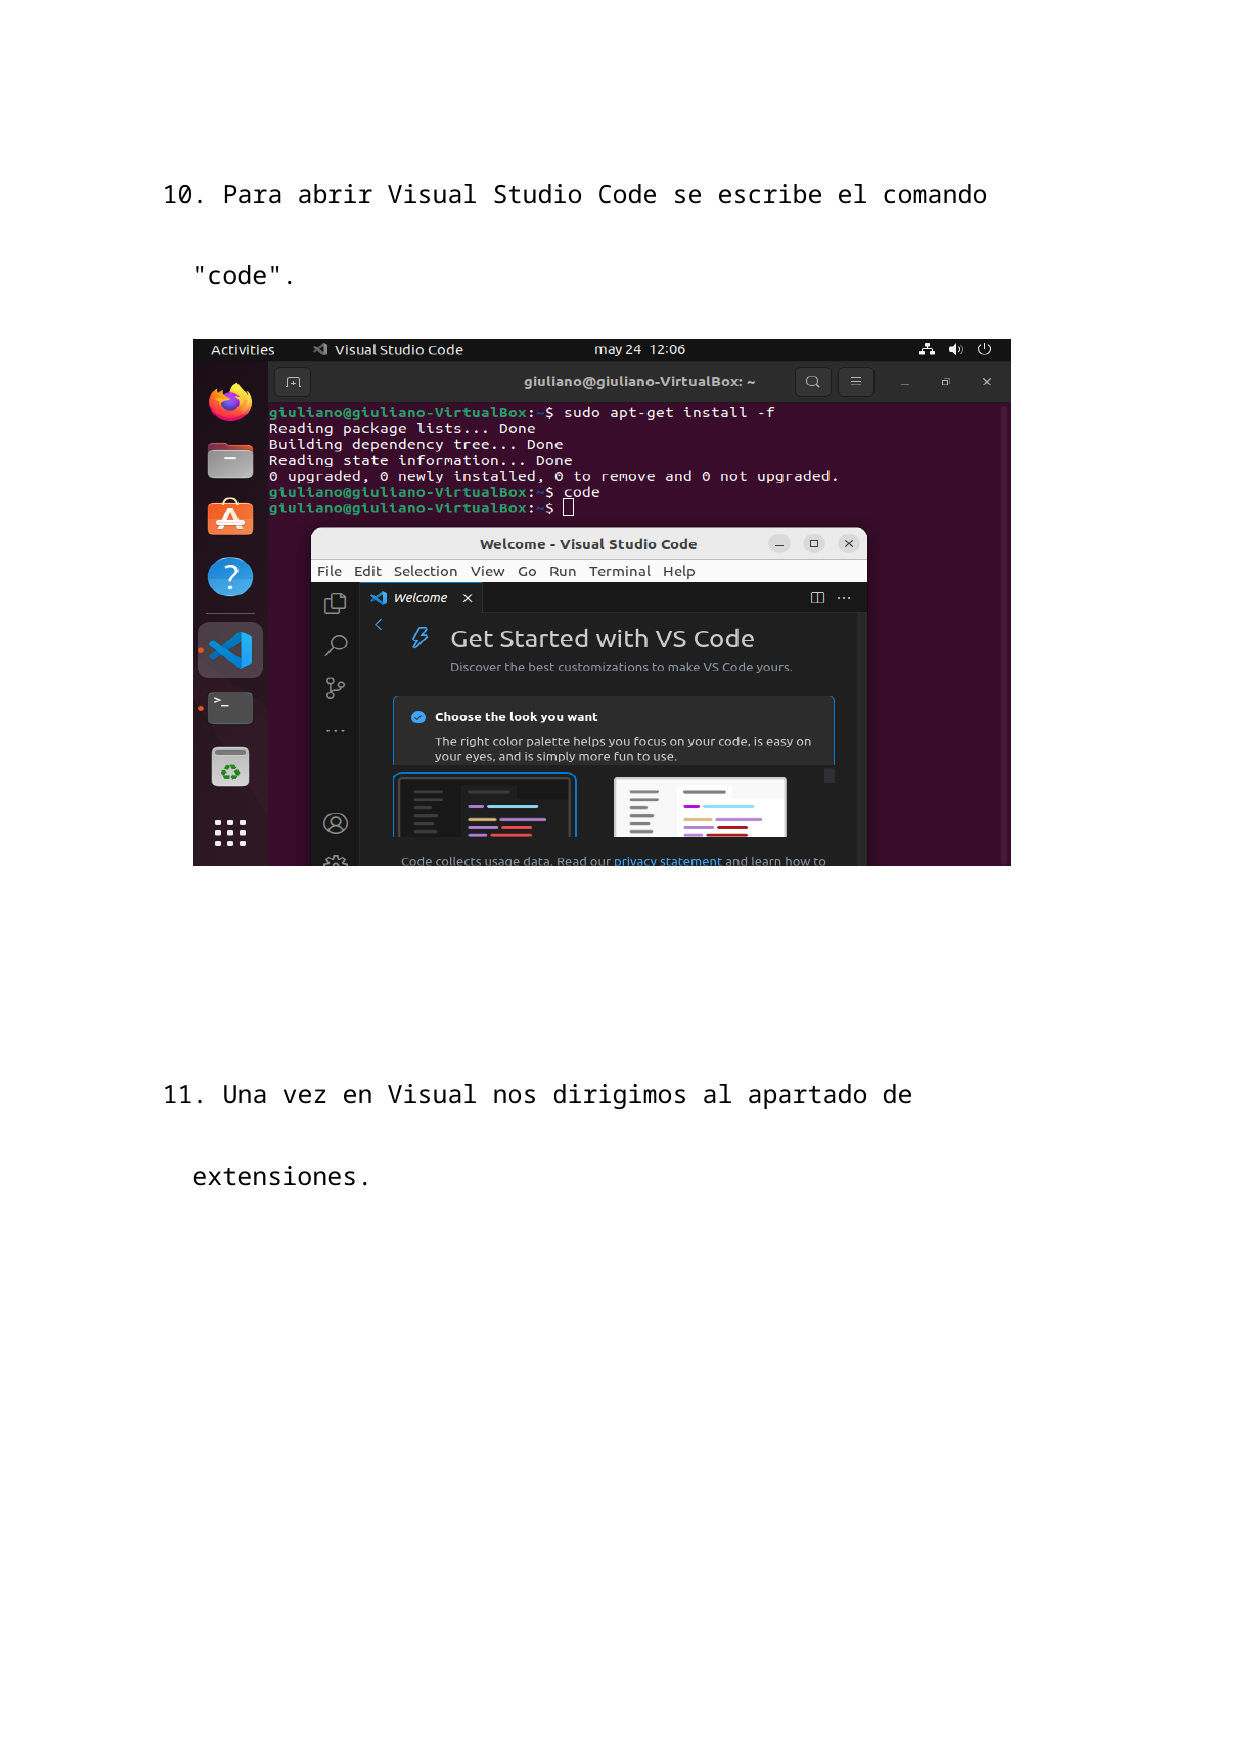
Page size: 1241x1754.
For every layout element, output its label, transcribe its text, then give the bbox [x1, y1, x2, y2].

list Para abrir Visual Studio Code se escribe el comando "code". [162, 176, 1038, 292]
list Una vez en Visual nos dirigimos al apartado de extensiones. [162, 1077, 1038, 1193]
picture [193, 339, 1011, 866]
